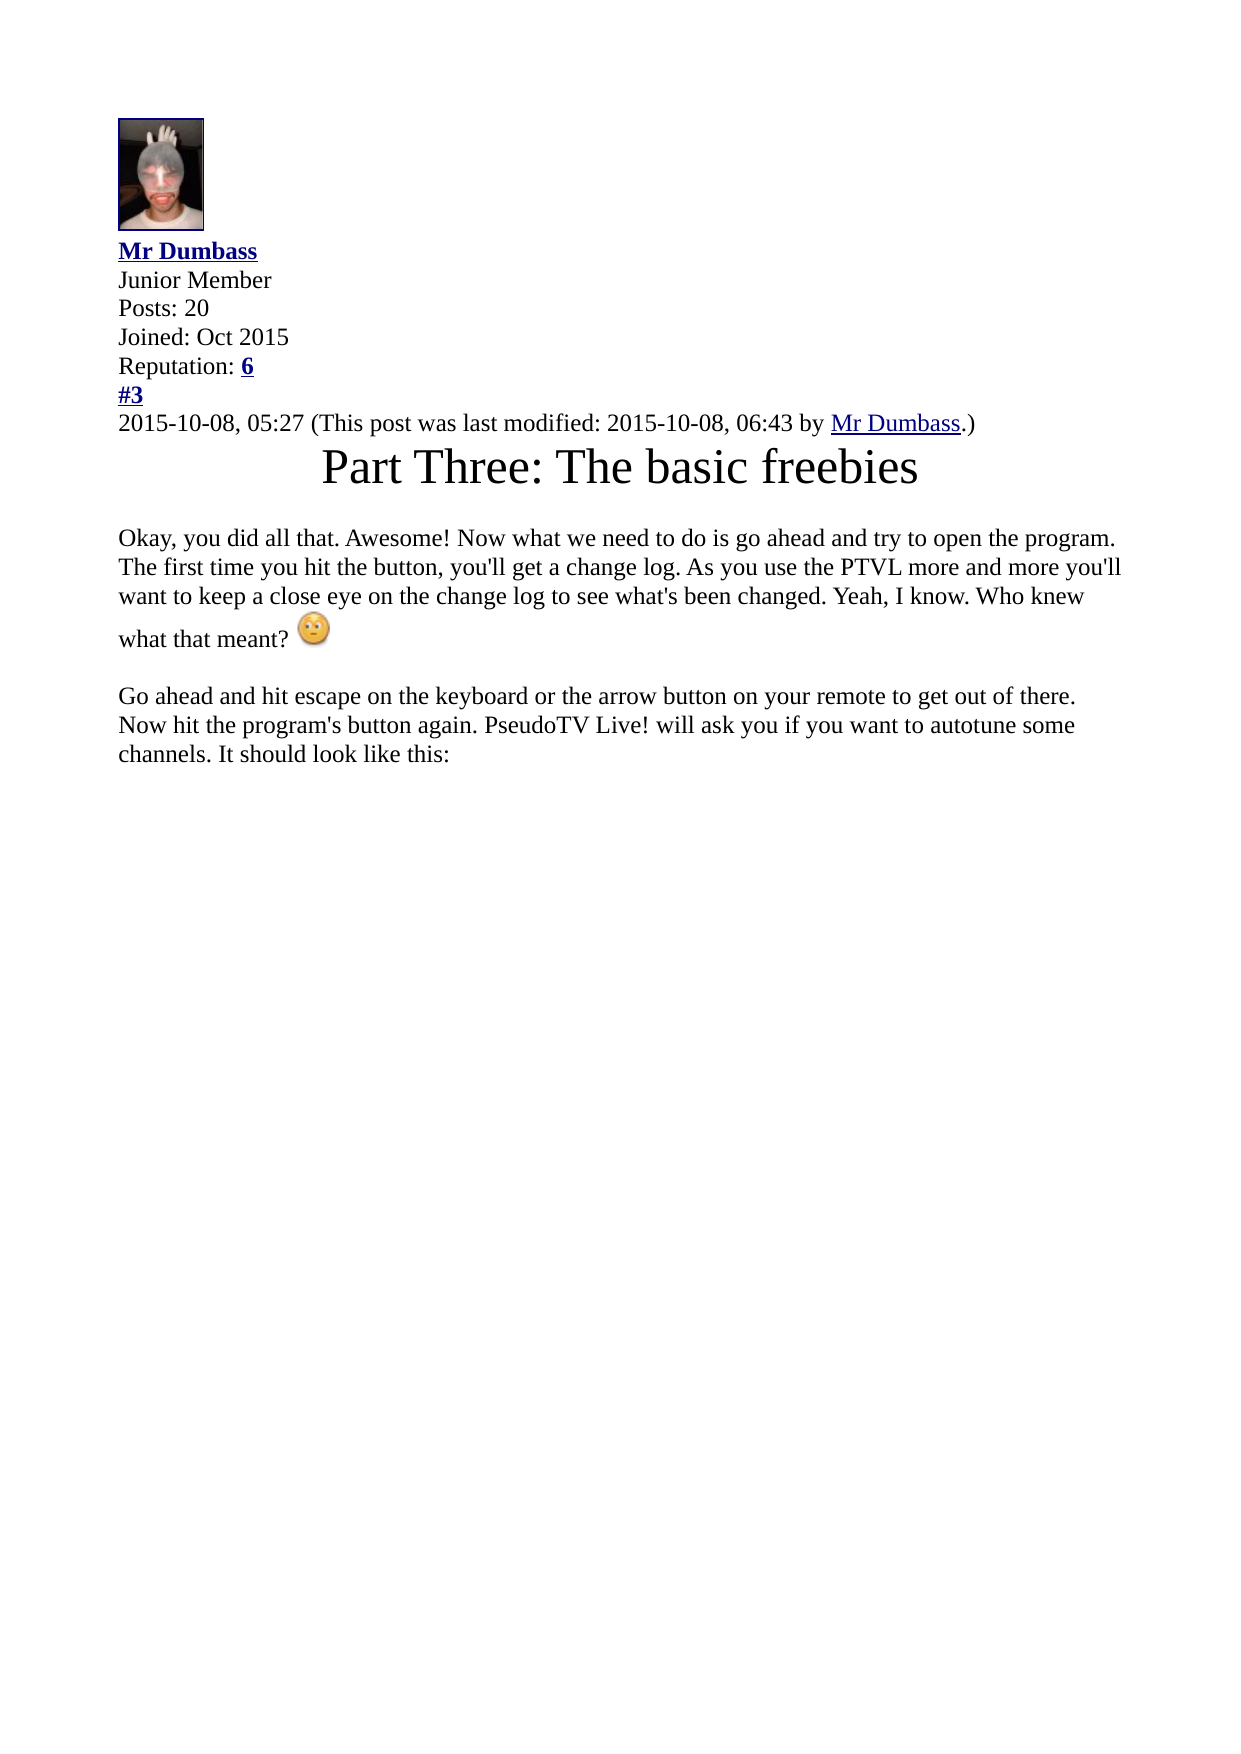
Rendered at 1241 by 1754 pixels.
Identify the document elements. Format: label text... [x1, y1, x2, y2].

text Posts: 20 Joined: Oct 2015 Reputation: 6 [118, 293, 1122, 380]
text Mr Dumbass Junior Member [118, 236, 1122, 293]
picture [295, 609, 333, 648]
text Okay, you did all that. Awesome! Now what we need to do is go ahead and try to open the program. The first time you hit the button, you'll get a change log. As you use the PTVL more and more you'll want to keep a close eye on the change log to see what's been changed. Yeah, I know. Who knew what that meant? Go ahead and hit escape on the keyboard or the arrow button on your remote to get out of there. Now hit the program's button again. PseudoTV Live! will ask you if you want to autotune some channels. It should look like this: [118, 495, 1122, 768]
text 2015-10-08, 05:27 (This post was last modified: 2015-10-08, 06:43 by Mr Dumbass.) [118, 408, 1122, 437]
text Part Three: The basic freebies [118, 437, 1122, 495]
picture [120, 120, 203, 229]
text #3 [118, 380, 1122, 408]
